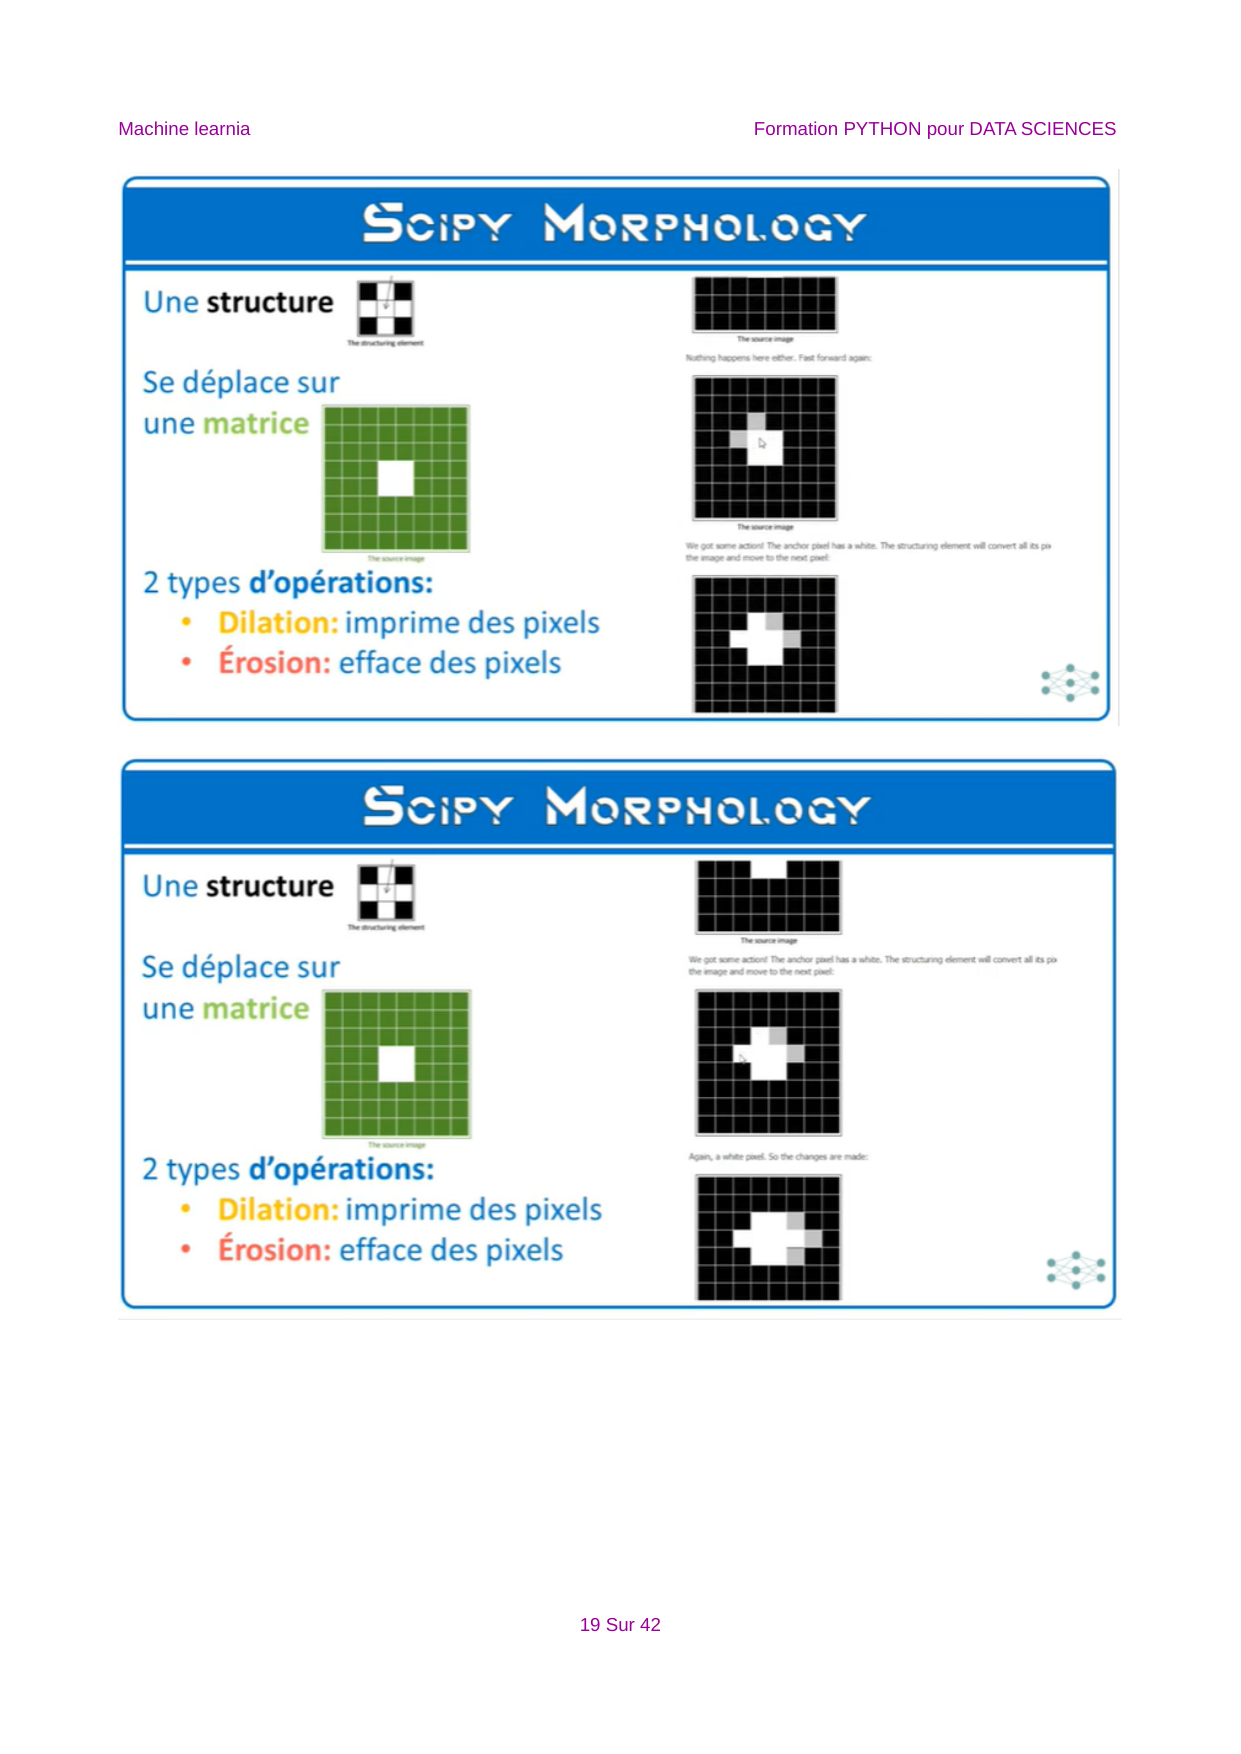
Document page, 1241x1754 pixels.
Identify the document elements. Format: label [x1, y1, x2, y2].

picture [118, 753, 1122, 1320]
picture [118, 169, 1122, 726]
